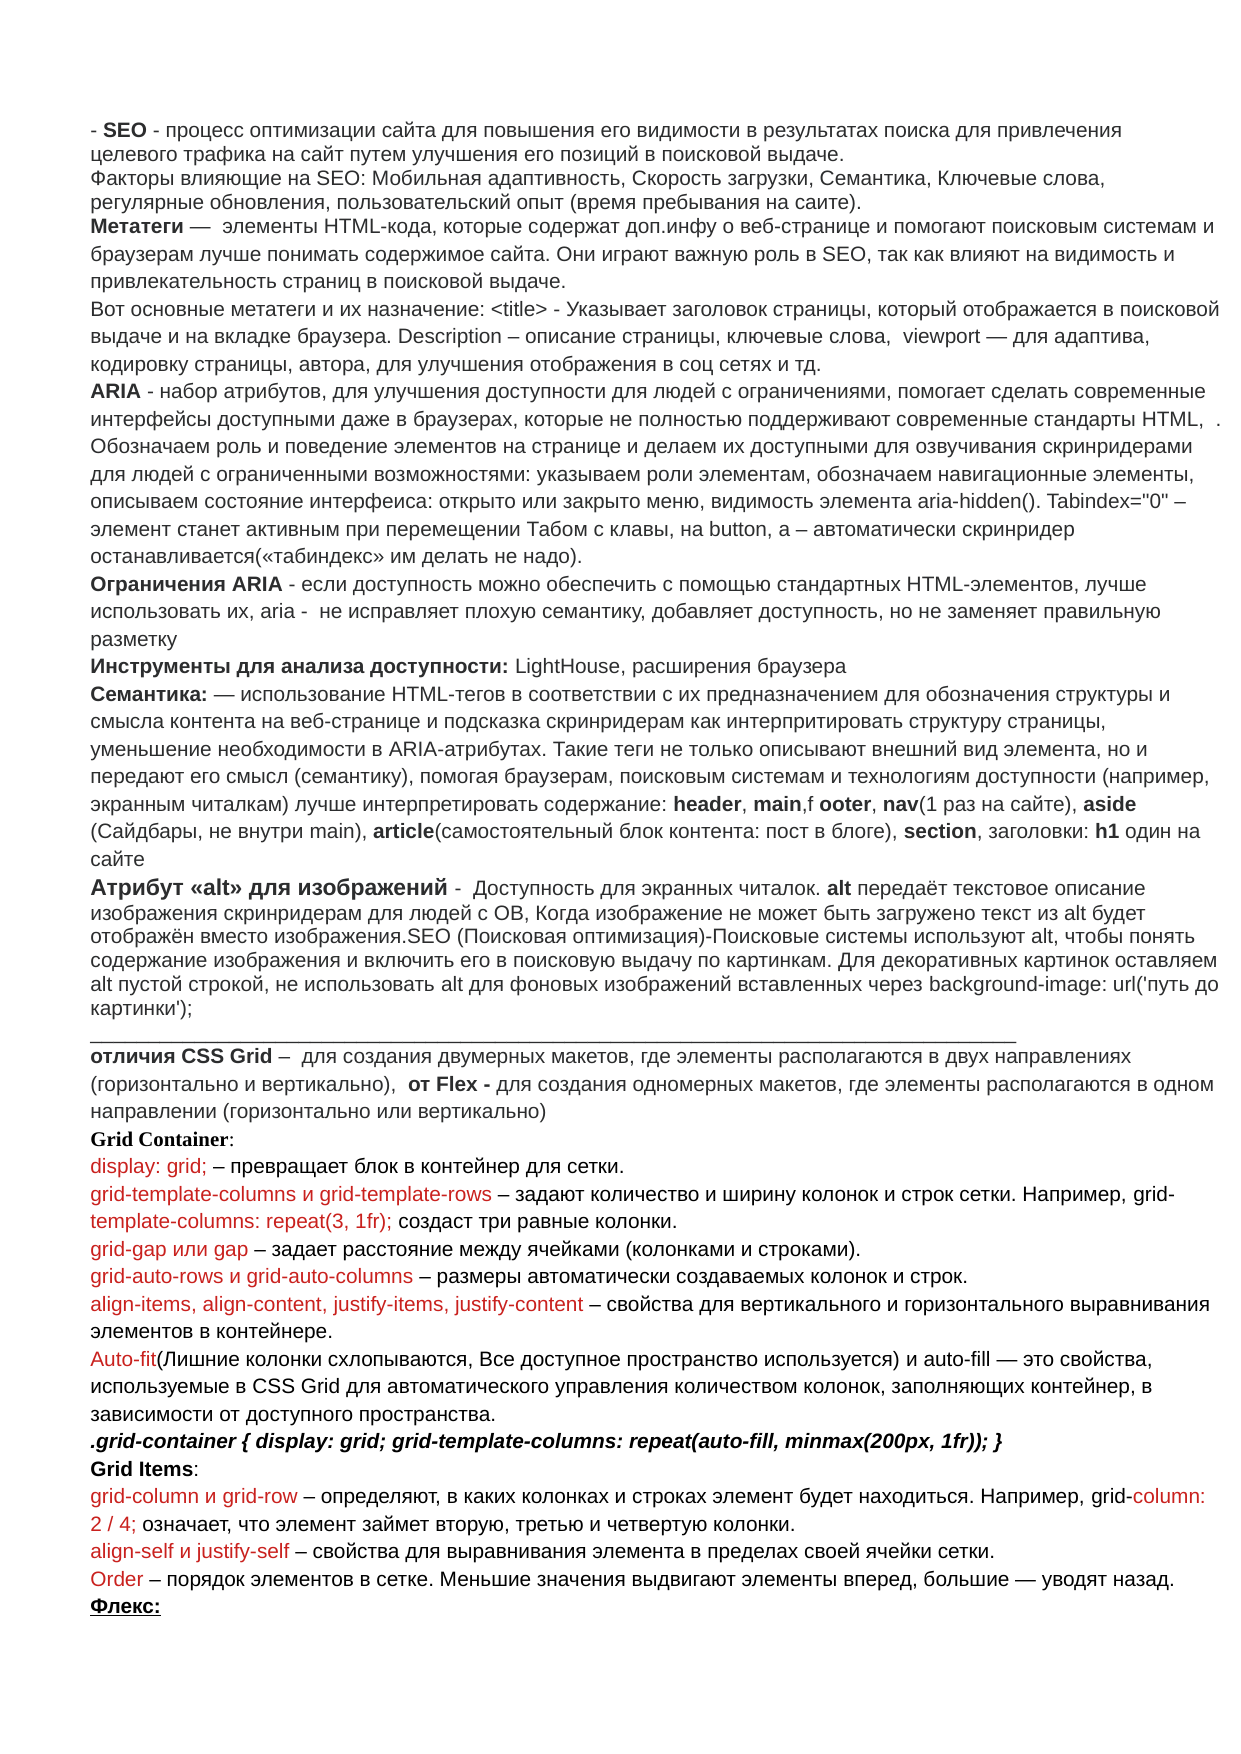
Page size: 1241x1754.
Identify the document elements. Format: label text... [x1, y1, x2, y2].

text Вот основные метатеги и их назначение: <title> - Указывает заголовок страницы, который отображается в поисковой выдаче и на вкладке браузера. Description – описание страницы, ключевые слова, viewport — для адаптива, кодировку страницы, автора, для улучшения отображения в соц сетях и тд. [90, 296, 1232, 375]
text Grid Container: [90, 1127, 1232, 1151]
text .grid-container { display: grid; grid-template-columns: repeat(auto-fill, minmax(200px, 1fr)); } [90, 1429, 1232, 1453]
text grid-auto-rows и grid-auto-columns – размеры автоматически создаваемых колонок и строк. [90, 1264, 1232, 1288]
text - SEO - процесс оптимизации сайта для повышения его видимости в результатах поиска для привлечения целевого трафика на сайт путем улучшения его позиций в поисковой выдаче. [90, 118, 1150, 166]
text ARIA - набор атрибутов, для улучшения доступности для людей с ограничениями, помогает сделать современные интерфейсы доступными даже в браузерах, которые не полностью поддерживают современные стандарты HTML, . Обозначаем роль и поведение элементов на странице и делаем их доступными для озвучивания скринридерами для людей с ограниченными возможностями: указываем роли элементам, обозначаем навигационные элементы, описываем состояние интерфеиса: открыто или закрыто меню, видимость элемента aria-hidden(). Tabindex="0" – элемент станет активным при перемещении Табом с клавы, на button, a – автоматически скринридер останавливается(«табиндекс» им делать не надо). [90, 379, 1232, 568]
text Флекс: [90, 1594, 1232, 1618]
text align-items, align-content, justify-items, justify-content – свойства для вертикального и горизонтального выравнивания элементов в контейнере. [90, 1292, 1232, 1343]
text grid-gap или gap – задает расстояние между ячейками (колонками и строками). [90, 1237, 1232, 1261]
text grid-template-columns и grid-template-rows – задают количество и ширину колонок и строк сетки. Например, grid-template-columns: repeat(3, 1fr); создаст три равные колонки. [90, 1182, 1232, 1233]
text align-self и justify-self – свойства для выравнивания элемента в пределах своей ячейки сетки. [90, 1539, 1232, 1563]
text grid-column и grid-row – определяют, в каких колонках и строках элемент будет находиться. Например, grid-column: 2 / 4; означает, что элемент займет вторую, третью и четвертую колонки. [90, 1484, 1232, 1536]
text display: grid; – превращает блок в контейнер для сетки. [90, 1154, 1232, 1178]
text ________________________________________________________________________________ [90, 1020, 1150, 1044]
text Ограничения ARIA - если доступность можно обеспечить с помощью стандартных HTML-элементов, лучше использовать их, aria - не исправляет плохую семантику, добавляет доступность, но не заменяет правильную разметку [90, 571, 1232, 650]
text Auto-fit(Лишние колонки схлопываются, Все доступное пространство используется) и auto-fill — это свойства, используемые в CSS Grid для автоматического управления количеством колонок, заполняющих контейнер, в зависимости от доступного пространства. [90, 1347, 1232, 1426]
text отличия CSS Grid – для создания двумерных макетов, где элементы располагаются в двух направлениях (горизонтально и вертикально), от Flex - для создания одномерных макетов, где элементы располагаются в одном направлении (горизонтально или вертикально) [90, 1044, 1232, 1123]
text Метатеги — элементы HTML-кода, которые содержат доп.инфу о веб-странице и помогают поисковым системам и браузерам лучше понимать содержимое сайта. Они играют важную роль в SEO, так как влияют на видимость и привлекательность страниц в поисковой выдаче. [90, 214, 1232, 293]
text Семантика: — использование HTML-тегов в соответствии с их предназначением для обозначения структуры и смысла контента на веб-странице и подсказка скринридерам как интерпритировать структуру страницы, уменьшение необходимости в ARIA-атрибутах. Такие теги не только описывают внешний вид элемента, но и передают его смысл (семантику), помогая браузерам, поисковым системам и технологиям доступности (например, экранным читалкам) лучше интерпретировать содержание: header, main,f ooter, nav(1 раз на сайте), aside (Сайдбары, не внутри main), article(самостоятельный блок контента: пост в блоге), section, заголовки: h1 один на сайте [90, 681, 1232, 870]
text Инструменты для анализа доступности: LightHouse, расширения браузера [90, 654, 1232, 678]
text Факторы влияющие на SEO: Мобильная адаптивность, Скорость загрузки, Семантика, Ключевые слова, регулярные обновления, пользовательский опыт (время пребывания на саите). [90, 166, 1150, 214]
text Grid Items: [90, 1457, 1232, 1481]
text Атрибут «alt» для изображений - Доступность для экранных читалок. alt передаёт текстовое описание изображения скринридерам для людей с ОВ, Когда изображение не может быть загружено текст из alt будет отображён вместо изображения.SEO (Поисковая оптимизация)-Поисковые системы используют alt, чтобы понять содержание изображения и включить его в поисковую выдачу по картинкам. Для декоративных картинок оставляем alt пустой строкой, не использовать alt для фоновых изображений вставленных через background-image: url('путь до картинки'); [90, 874, 1232, 1020]
text Order – порядок элементов в сетке. Меньшие значения выдвигают элементы вперед, большие — уводят назад. [90, 1567, 1232, 1591]
